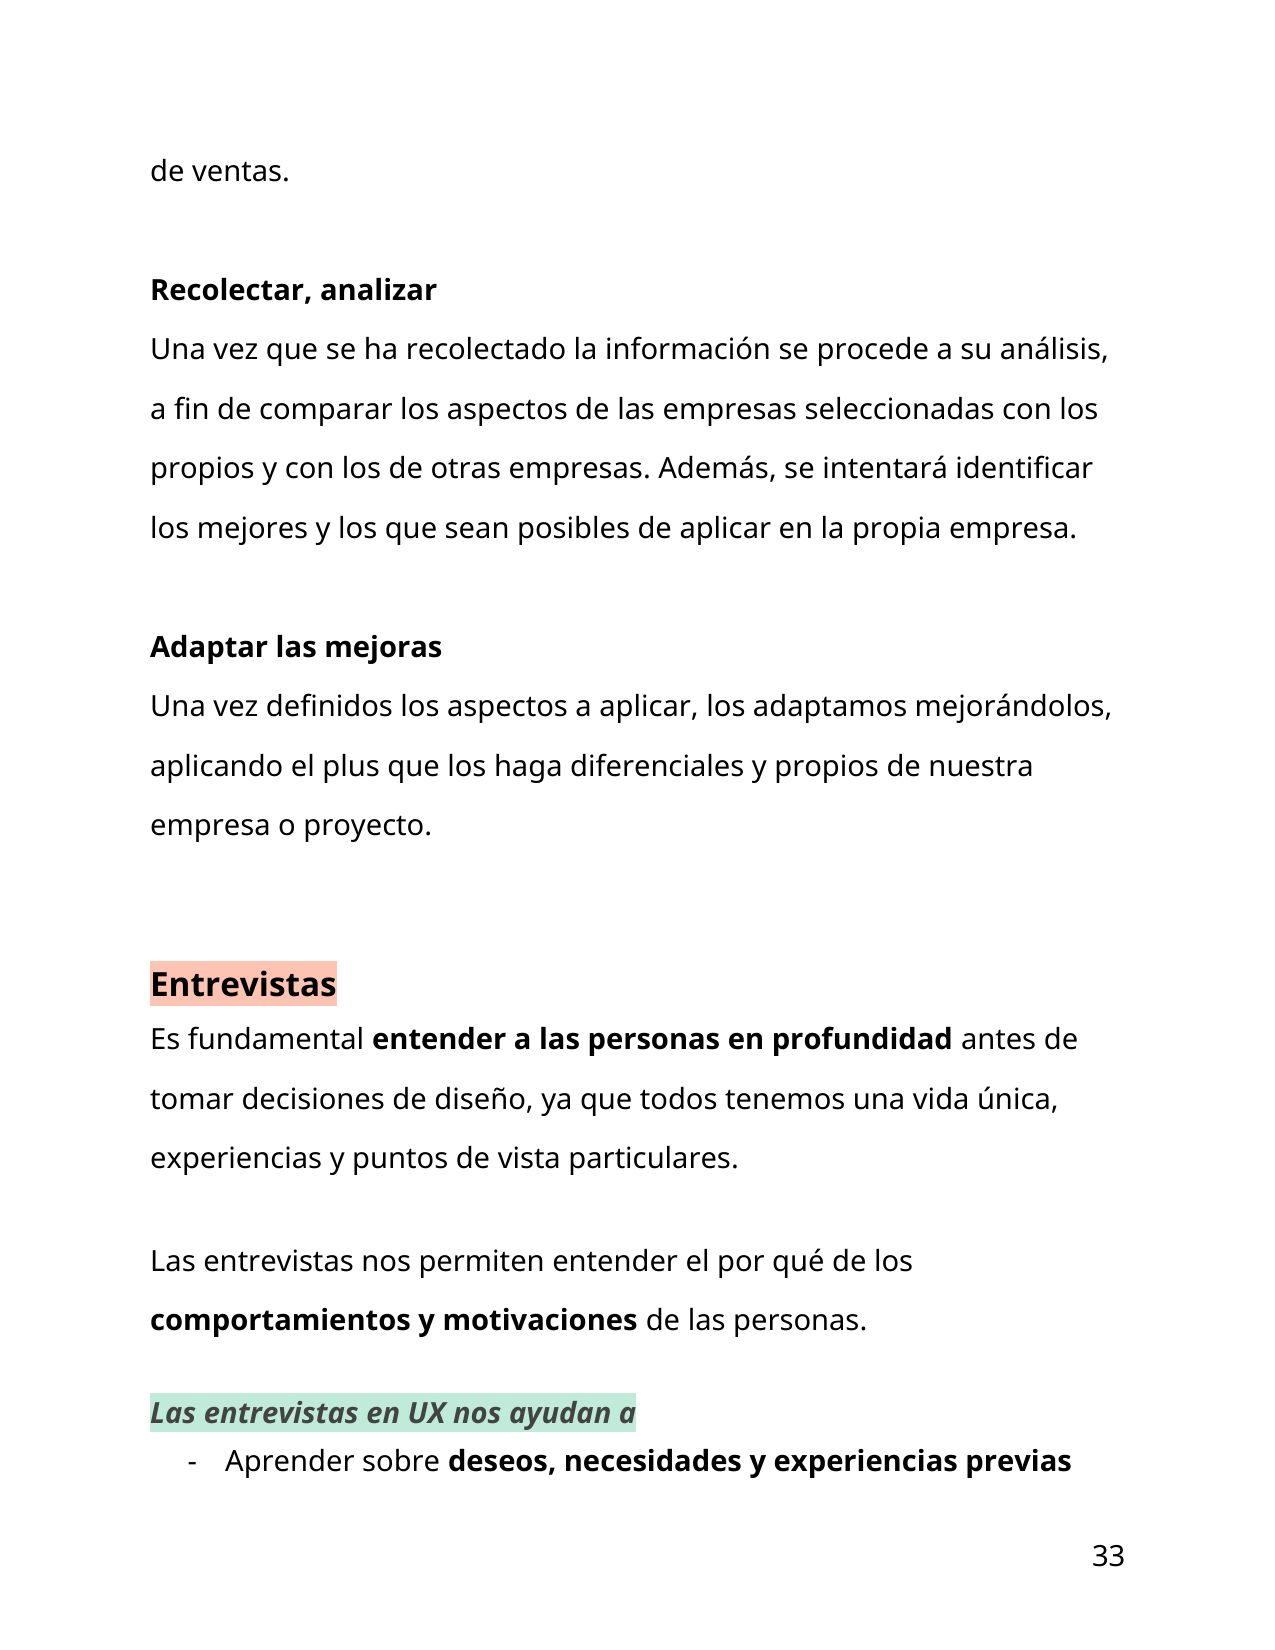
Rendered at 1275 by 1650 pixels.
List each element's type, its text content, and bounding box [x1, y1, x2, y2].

text Adaptar las mejoras [150, 626, 1125, 666]
text Una vez que se ha recolectado la información se procede a su análisis, a fin de comparar los aspectos de las empresas seleccionadas con los propios y con los de otras empresas. Además, se intentará identificar los mejores y los que sean posibles de aplicar en la propia empresa. [150, 328, 1125, 547]
subtitle Las entrevistas en UX nos ayudan a [150, 1392, 1125, 1432]
text Las entrevistas nos permiten entender el por qué de los comportamientos y motivaciones de las personas. [150, 1240, 1125, 1339]
text Es fundamental entender a las personas en profundidad antes de tomar decisiones de diseño, ya que todos tenemos una vida única, experiencias y puntos de vista particulares. [150, 1019, 1125, 1177]
text de ventas. [150, 150, 1125, 190]
subtitle Entrevistas [337, 961, 1125, 1006]
list Aprender sobre deseos, necesidades y experiencias previas [187, 1441, 1125, 1480]
text Recolectar, analizar [150, 269, 1125, 309]
text Una vez definidos los aspectos a aplicar, los adaptamos mejorándolos, aplicando el plus que los haga diferenciales y propios de nuestra empresa o proyecto. [150, 685, 1125, 844]
